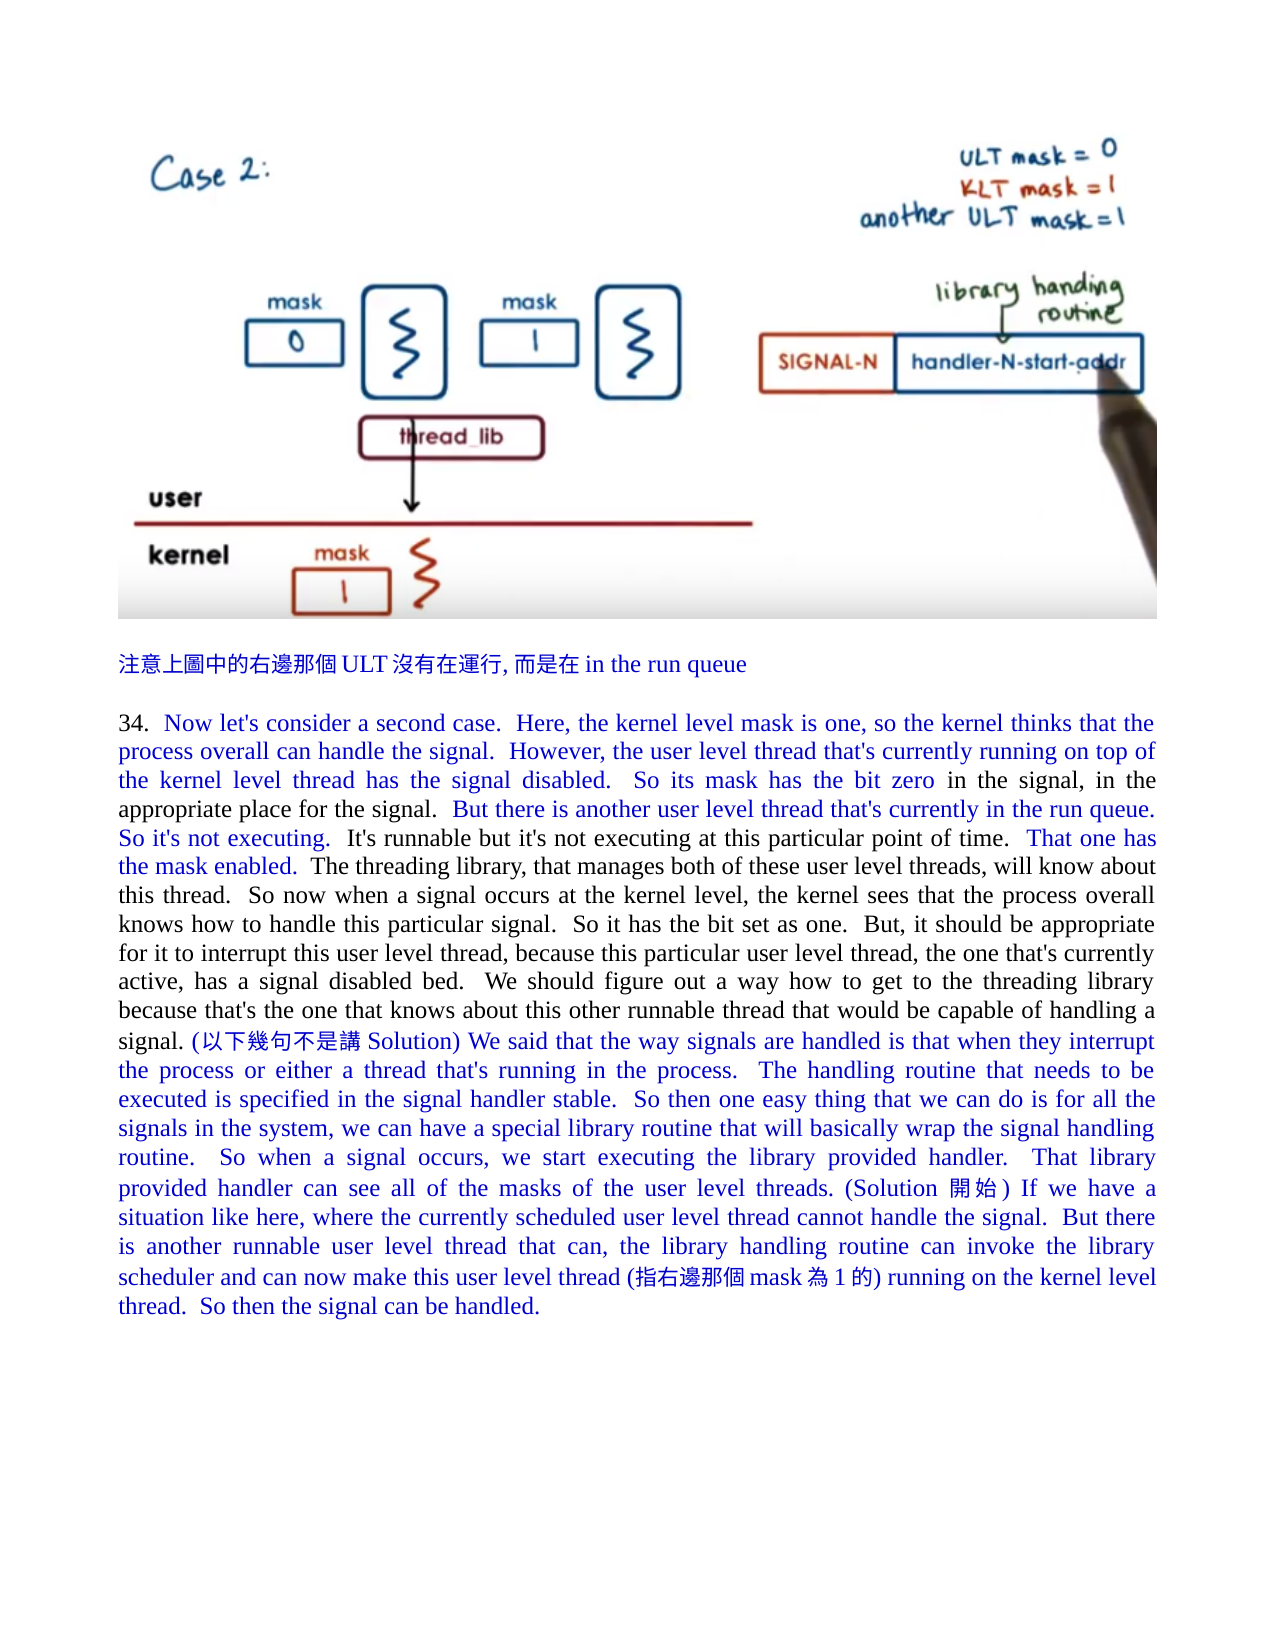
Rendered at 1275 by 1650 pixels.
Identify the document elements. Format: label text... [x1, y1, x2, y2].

picture [118, 118, 1157, 619]
text 34. Now let's consider a second case. Here, the kernel level mask is one, so the kernel thinks that the process overall can handle the signal. However, the user level thread that's currently running on top of the kernel level thread has the signal disabled. So its mask has the bit zero in the signal, in the appropriate place for the signal. But there is another user level thread that's currently in the run queue. So it's not executing. It's runnable but it's not executing at this particular point of time. That one has the mask enabled. The threading library, that manages both of these user level threads, will know about this thread. So now when a signal occurs at the kernel level, the kernel sees that the process overall knows how to handle this particular signal. So it has the bit set as one. But, it should be appropriate for it to interrupt this user level thread, because this particular user level thread, the one that's currently active, has a signal disabled bed. We should figure out a way how to get to the threading library because that's the one that knows about this other runnable thread that would be capable of handling a signal. (以下幾句不是講Solution) We said that the way signals are handled is that when they interrupt the process or either a thread that's running in the process. The handling routine that needs to be executed is specified in the signal handler stable. So then one easy thing that we can do is for all the signals in the system, we can have a special library routine that will basically wrap the signal handling routine. So when a signal occurs, we start executing the library provided handler. That library provided handler can see all of the masks of the user level threads. (Solution開始) If we have a situation like here, where the currently scheduled user level thread cannot handle the signal. But there is another runnable user level thread that can, the library handling routine can invoke the library scheduler and can now make this user level thread (指右邊那個mask為1的) running on the kernel level thread. So then the signal can be handled. [118, 708, 1157, 1320]
text 注意上圖中的右邊那個ULT沒有在運行, 而是在 in the run queue [118, 647, 1157, 679]
